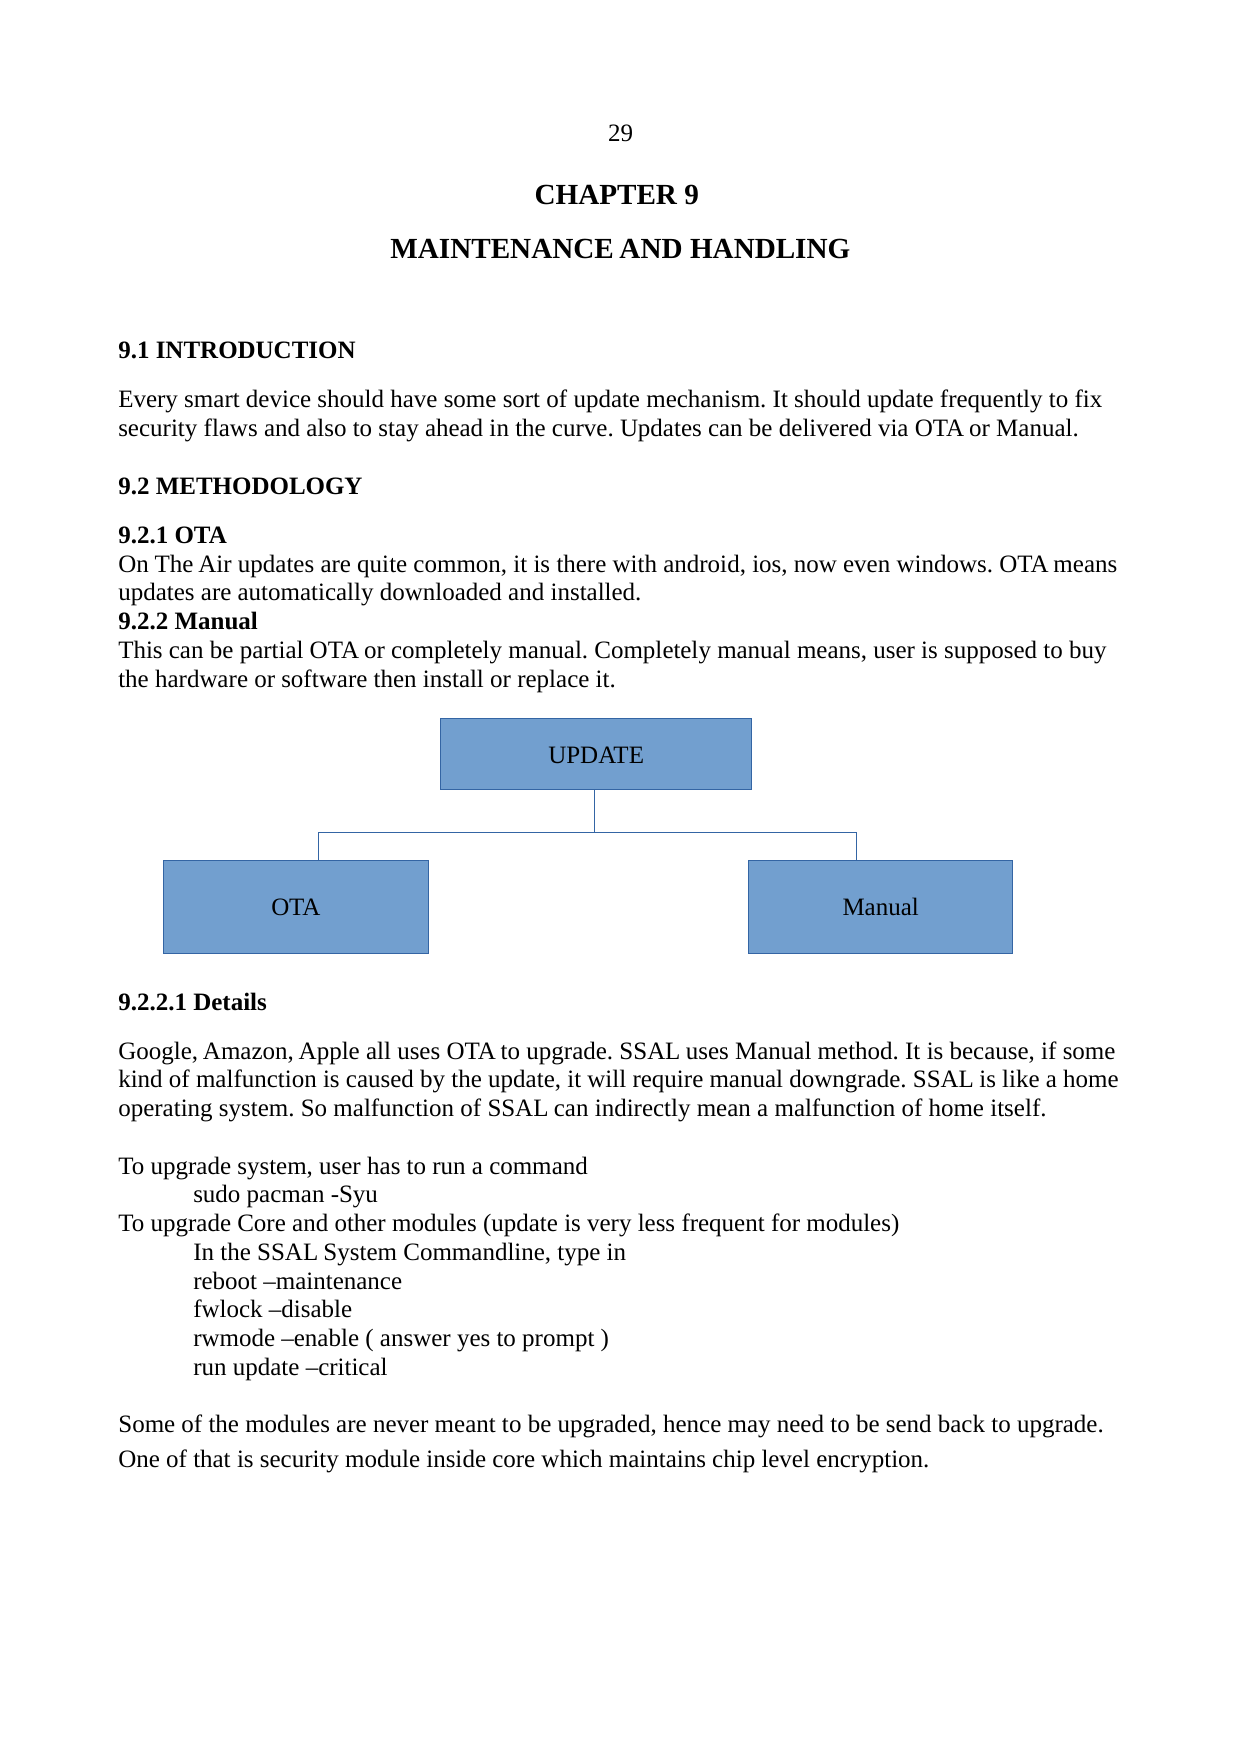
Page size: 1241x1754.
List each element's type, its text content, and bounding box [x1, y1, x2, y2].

text run update –critical [118, 1352, 1122, 1381]
text Every smart device should have some sort of update mechanism. It should update frequently to fix security flaws and also to stay ahead in the curve. Updates can be delivered via OTA or Manual. [118, 384, 1122, 442]
text 9.2.2.1 Details [118, 987, 1122, 1016]
text rwmode –enable ( answer yes to prompt ) [118, 1323, 1122, 1352]
text 9.2.2 Manual [118, 606, 1122, 635]
text Google, Amazon, Apple all uses OTA to upgrade. SSAL uses Manual method. It is because, if some kind of malfunction is caused by the update, it will require manual downgrade. SSAL is like a home operating system. So malfunction of SSAL can indirectly mean a malfunction of home itself. [118, 1036, 1122, 1122]
text fwlock –disable [118, 1294, 1122, 1323]
text To upgrade system, user has to run a command [118, 1151, 1122, 1179]
text CHAPTER 9 [118, 177, 1122, 210]
text reboot –maintenance [118, 1266, 1122, 1294]
text Some of the modules are never meant to be upgraded, hence may need to be send back to upgrade. One of that is security module inside core which maintains chip level encryption. [118, 1409, 1122, 1473]
text 9.2.1 OTA [118, 520, 1122, 549]
text 9.2 METHODOLOGY [118, 471, 1122, 499]
text In the SSAL System Commandline, type in [118, 1237, 1122, 1266]
text MAINTENANCE AND HANDLING [118, 232, 1122, 265]
text 9.1 INTRODUCTION [118, 336, 1122, 364]
text sudo pacman -Syu [118, 1179, 1122, 1208]
text On The Air updates are quite common, it is there with android, ios, now even windows. OTA means updates are automatically downloaded and installed. [118, 549, 1122, 606]
text This can be partial OTA or completely manual. Completely manual means, user is supposed to buy the hardware or software then install or replace it. [118, 635, 1122, 692]
text To upgrade Core and other modules (update is very less frequent for modules) [118, 1208, 1122, 1237]
